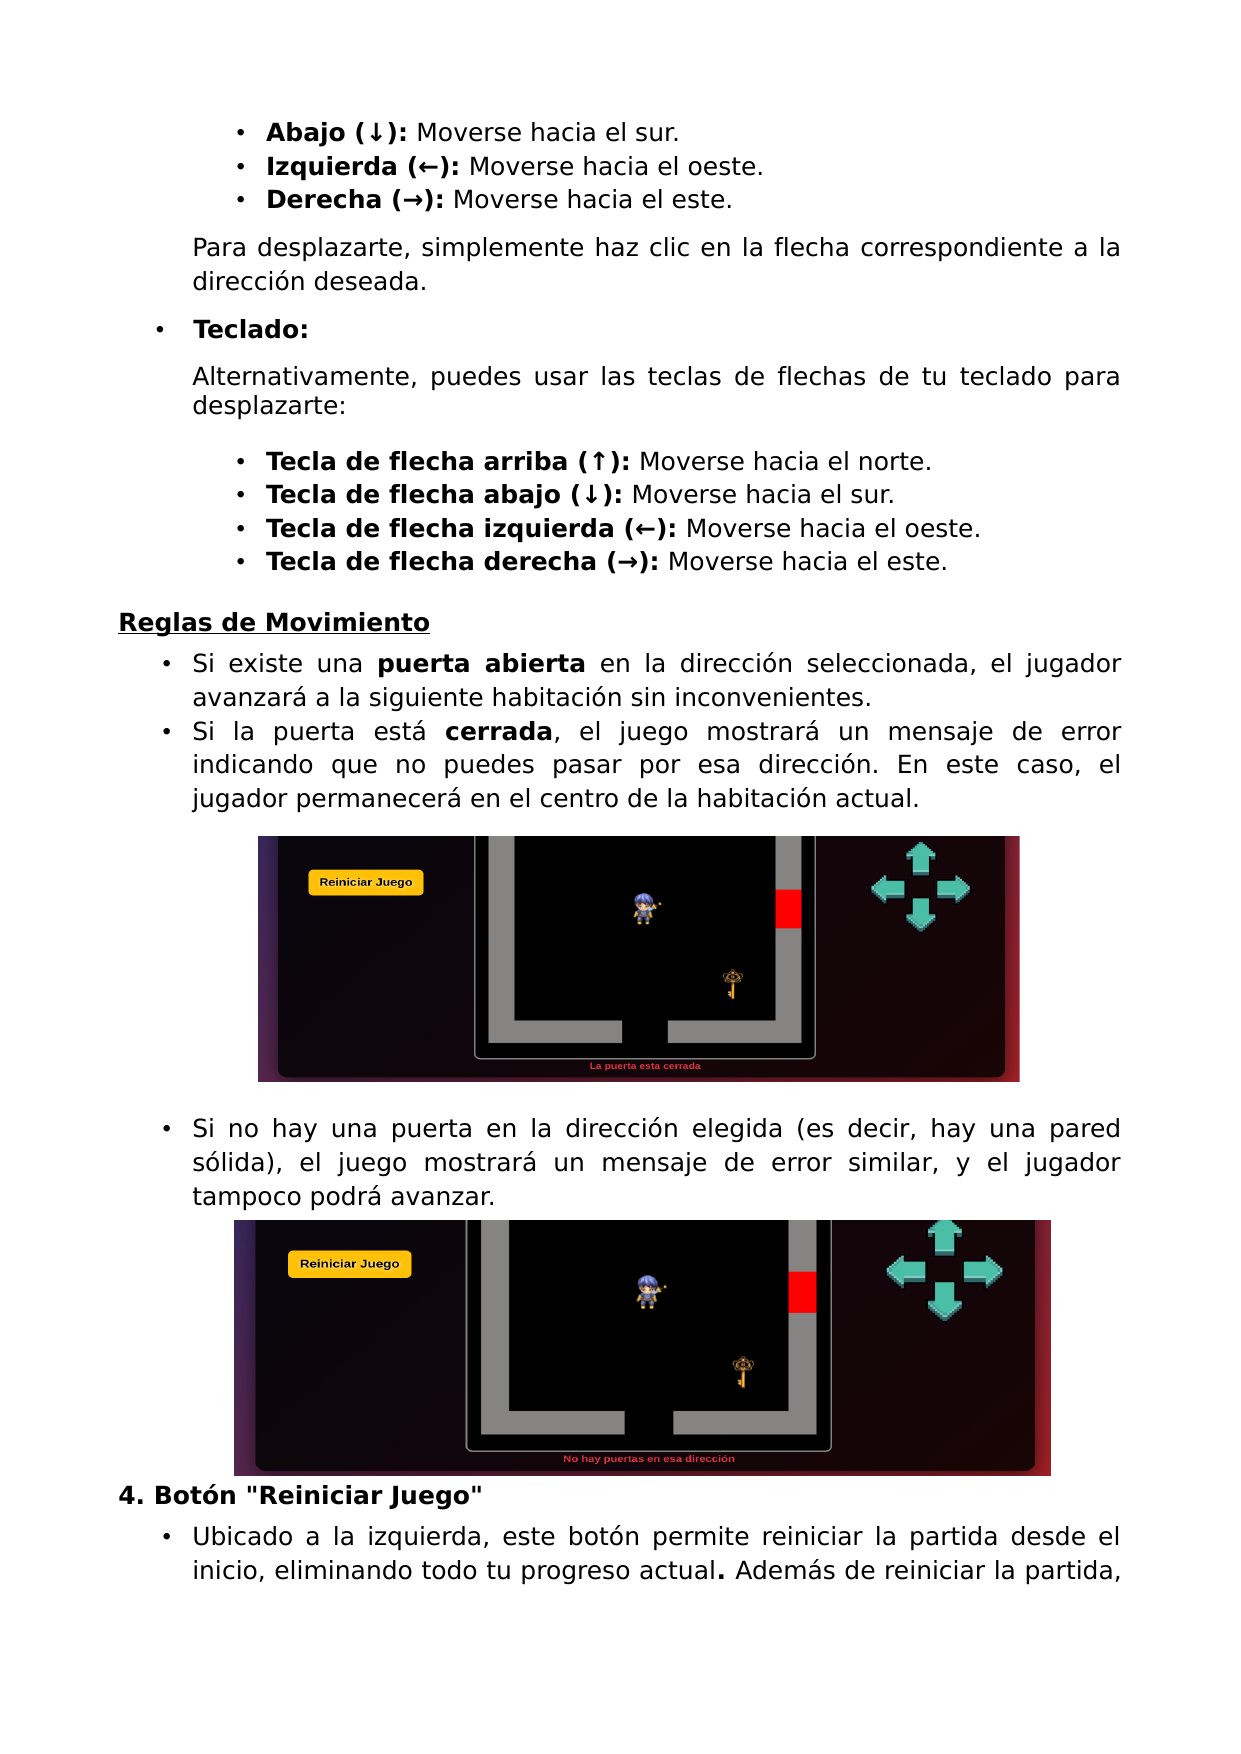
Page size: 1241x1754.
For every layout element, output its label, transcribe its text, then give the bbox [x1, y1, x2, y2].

list Ubicado a la izquierda, este botón permite reiniciar la partida desde el inicio, eliminando todo tu progreso actual. Además de reiniciar la partida, [162, 1522, 1122, 1585]
list Derecha (→): Moverse hacia el este. [236, 185, 1122, 214]
list Si existe una puerta abierta en la dirección seleccionada, el jugador avanzará a la siguiente habitación sin inconvenientes. [162, 650, 1122, 712]
list Izquierda (←): Moverse hacia el oeste. [236, 152, 1122, 181]
picture [258, 836, 1020, 1082]
list Si no hay una puerta en la dirección elegida (es decir, hay una pared sólida), el juego mostrará un mensaje de error similar, y el jugador tampoco podrá avanzar. [162, 1114, 1122, 1211]
list Alternativamente, puedes usar las teclas de flechas de tu teclado para desplazarte: [162, 362, 1122, 420]
picture [234, 1220, 1051, 1476]
list Tecla de flecha izquierda (←): Moverse hacia el oeste. [236, 514, 1122, 543]
list Tecla de flecha derecha (→): Moverse hacia el este. [236, 547, 1122, 577]
list Si la puerta está cerrada, el juego mostrará un mensaje de error indicando que no puedes pasar por esa dirección. En este caso, el jugador permanecerá en el centro de la habitación actual. [162, 717, 1122, 813]
list Teclado: [156, 315, 1122, 344]
list Abajo (↓): Moverse hacia el sur. [236, 118, 1122, 147]
list Tecla de flecha abajo (↓): Moverse hacia el sur. [236, 480, 1122, 509]
list Para desplazarte, simplemente haz clic en la flecha correspondiente a la dirección deseada. [162, 233, 1122, 296]
subtitle 4. Botón "Reiniciar Juego" [118, 1481, 1122, 1510]
subtitle Reglas de Movimiento [118, 608, 1122, 637]
list Tecla de flecha arriba (↑): Moverse hacia el norte. [236, 447, 1122, 476]
